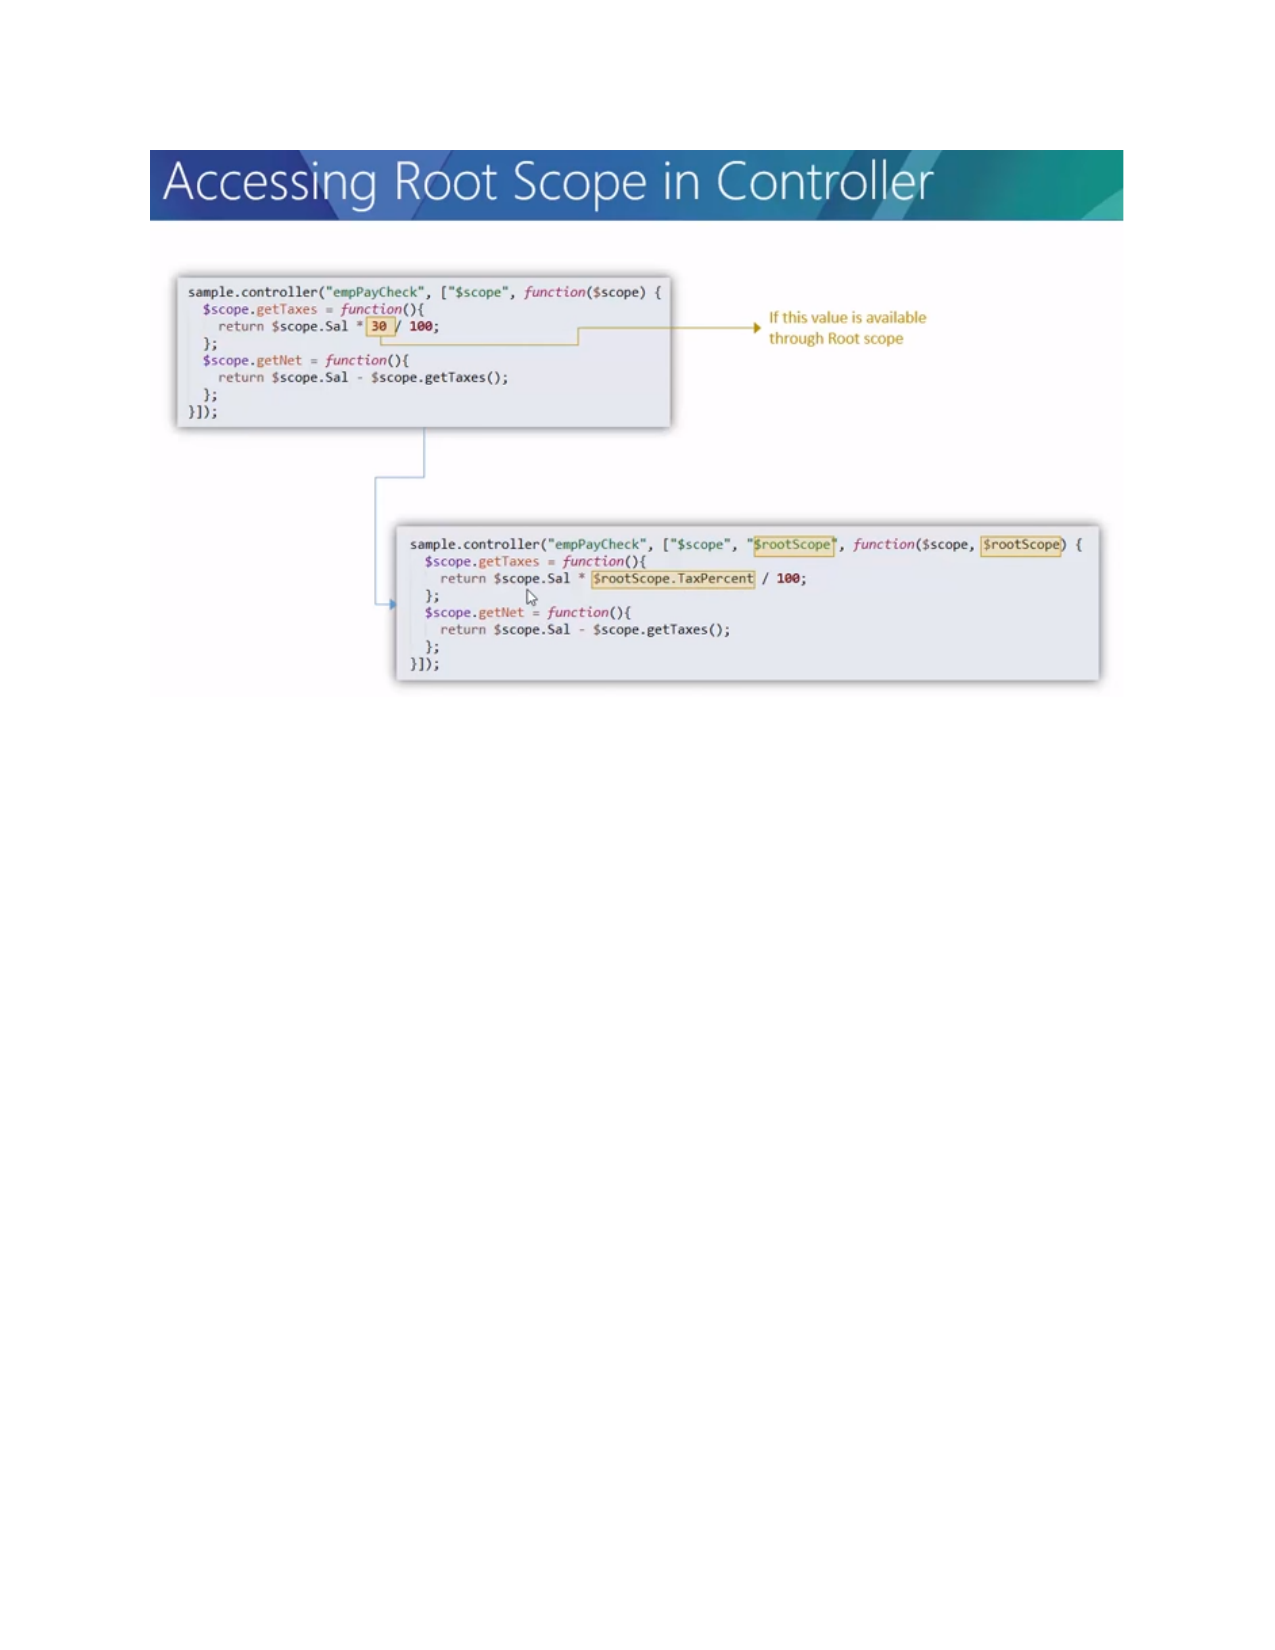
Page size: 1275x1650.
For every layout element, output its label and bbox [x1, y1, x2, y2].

picture [150, 150, 1124, 697]
